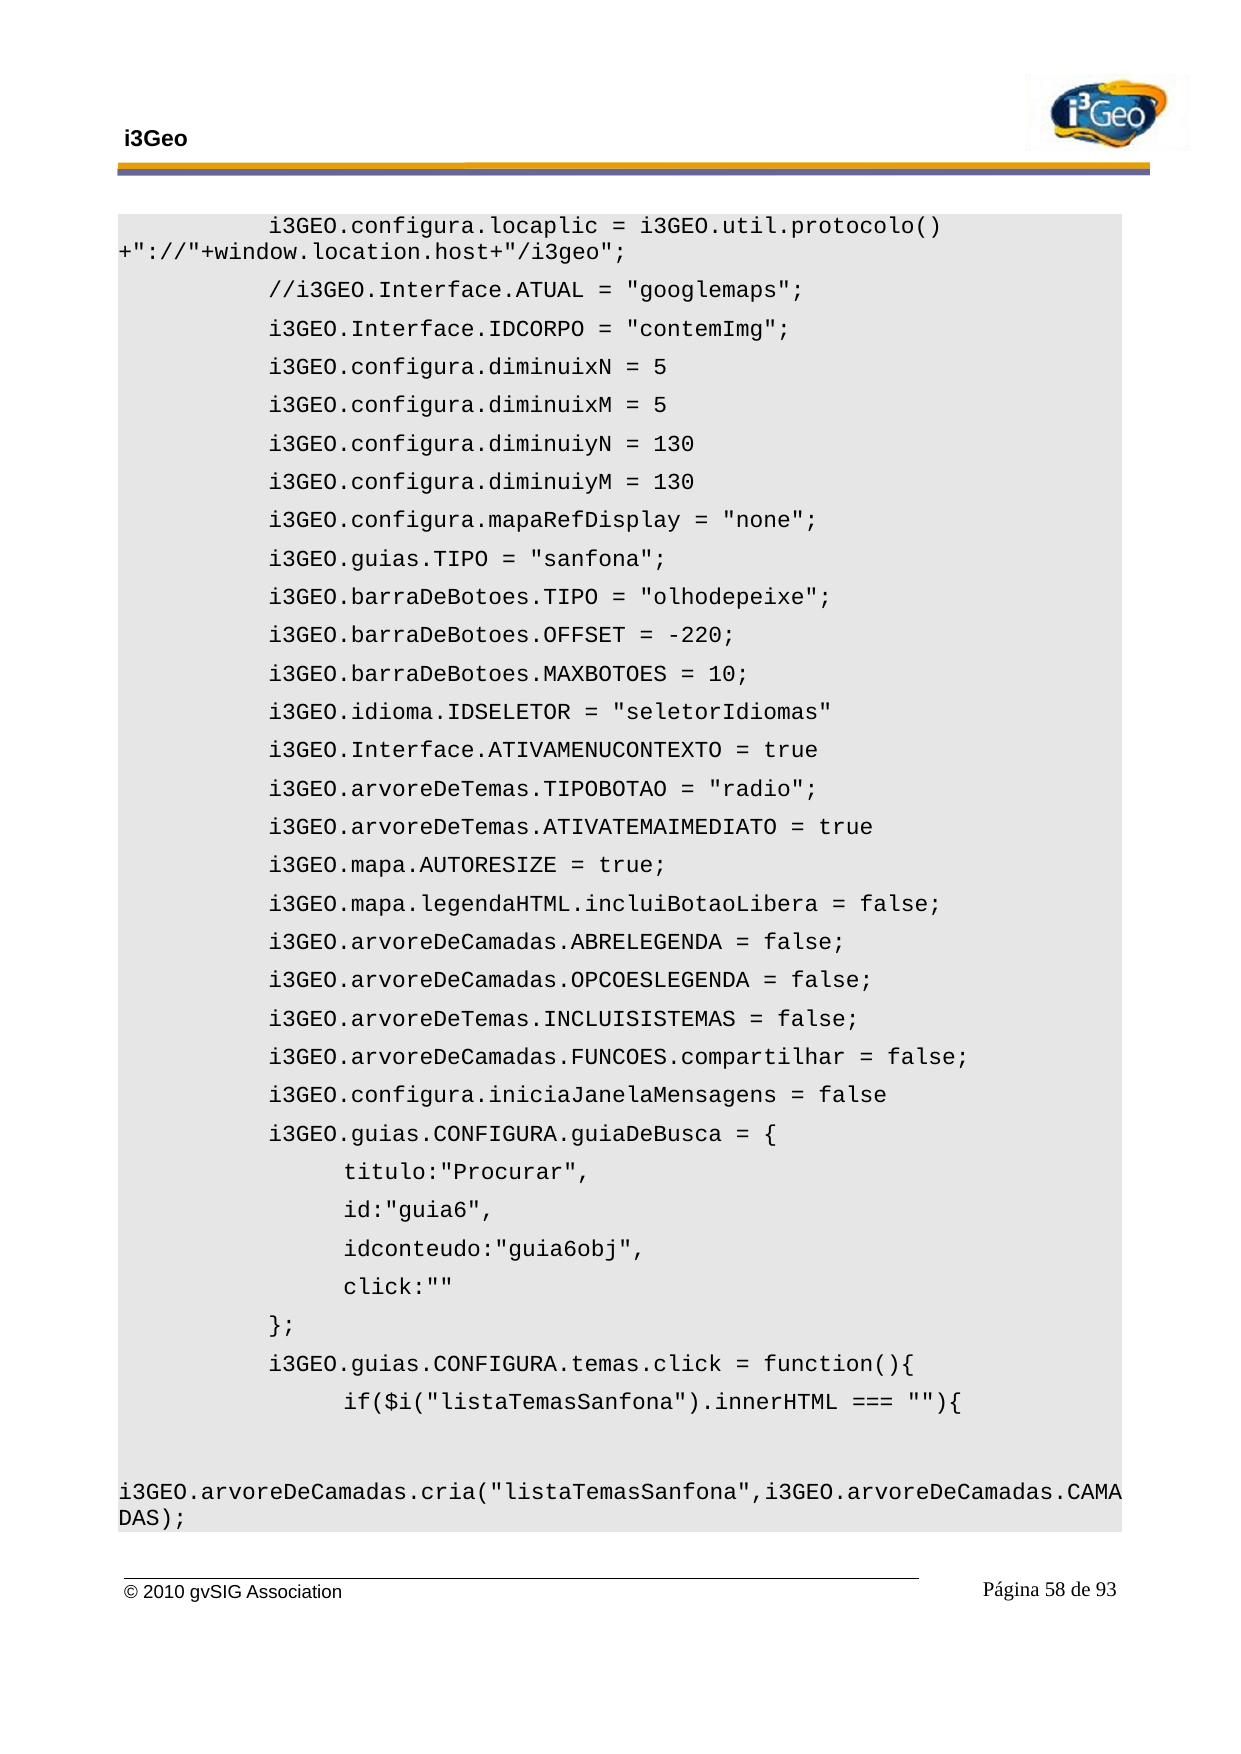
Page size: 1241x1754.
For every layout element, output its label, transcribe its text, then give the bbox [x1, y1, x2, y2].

text i3GEO.configura.diminuiyN = 130 [118, 432, 1122, 458]
text i3GEO.guias.TIPO = "sanfona"; [118, 547, 1122, 573]
text }; [118, 1314, 1122, 1340]
text i3GEO.arvoreDeTemas.ATIVATEMAIMEDIATO = true [118, 815, 1122, 841]
text idconteudo:"guia6obj", [118, 1237, 1122, 1263]
text i3GEO.configura.diminuixM = 5 [118, 394, 1122, 420]
picture [1025, 74, 1191, 151]
text i3GEO.configura.mapaRefDisplay = "none"; [118, 509, 1122, 535]
text i3GEO.arvoreDeCamadas.cria("listaTemasSanfona",i3GEO.arvoreDeCamadas.CAMADAS); [118, 1429, 1122, 1532]
text titulo:"Procurar", [118, 1160, 1122, 1186]
text i3GEO.guias.CONFIGURA.guiaDeBusca = { [118, 1122, 1122, 1148]
text id:"guia6", [118, 1199, 1122, 1225]
text //i3GEO.Interface.ATUAL = "googlemaps"; [118, 279, 1122, 305]
text i3GEO.idioma.IDSELETOR = "seletorIdiomas" [118, 700, 1122, 726]
text i3GEO.Interface.ATIVAMENUCONTEXTO = true [118, 739, 1122, 765]
text i3GEO.arvoreDeTemas.TIPOBOTAO = "radio"; [118, 777, 1122, 803]
text i3GEO.arvoreDeTemas.INCLUISISTEMAS = false; [118, 1007, 1122, 1033]
text i3GEO.guias.CONFIGURA.temas.click = function(){ [118, 1352, 1122, 1378]
text i3GEO.barraDeBotoes.OFFSET = -220; [118, 624, 1122, 650]
text i3GEO.arvoreDeCamadas.ABRELEGENDA = false; [118, 930, 1122, 956]
text i3GEO.Interface.IDCORPO = "contemImg"; [118, 317, 1122, 343]
text i3GEO.mapa.AUTORESIZE = true; [118, 854, 1122, 880]
text i3GEO.configura.locaplic = i3GEO.util.protocolo()+"://"+window.location.host+"/i3geo"; [118, 214, 1122, 266]
text i3GEO.barraDeBotoes.MAXBOTOES = 10; [118, 662, 1122, 688]
text i3GEO.configura.iniciaJanelaMensagens = false [118, 1084, 1122, 1110]
text i3GEO.arvoreDeCamadas.OPCOESLEGENDA = false; [118, 969, 1122, 995]
text i3GEO.barraDeBotoes.TIPO = "olhodepeixe"; [118, 585, 1122, 611]
text i3GEO.arvoreDeCamadas.FUNCOES.compartilhar = false; [118, 1045, 1122, 1071]
text i3GEO.configura.diminuiyM = 130 [118, 470, 1122, 496]
text i3GEO.configura.diminuixN = 5 [118, 355, 1122, 381]
text if($i("listaTemasSanfona").innerHTML === ""){ [118, 1390, 1122, 1416]
text i3GEO.mapa.legendaHTML.incluiBotaoLibera = false; [118, 892, 1122, 918]
text click:"" [118, 1275, 1122, 1301]
